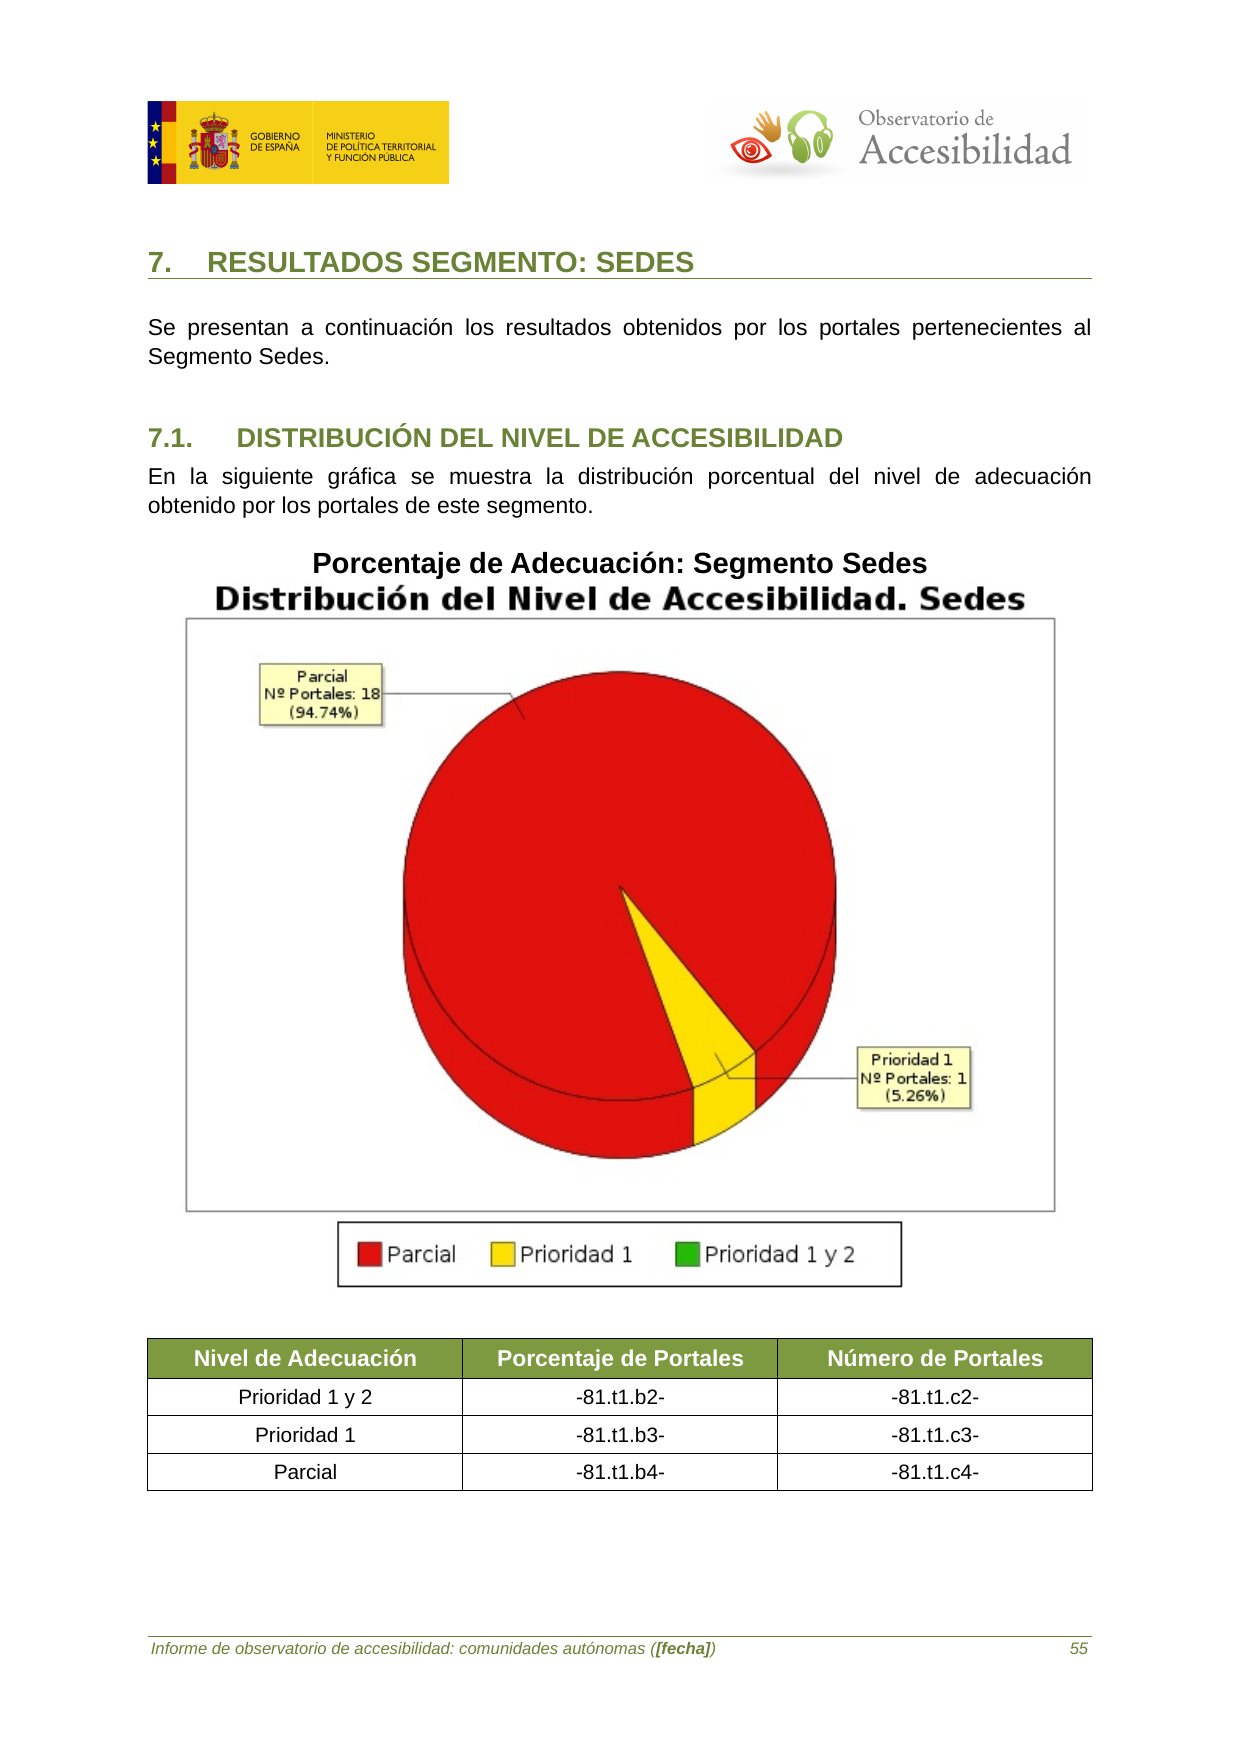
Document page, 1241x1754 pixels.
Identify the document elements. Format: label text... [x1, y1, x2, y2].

subtitle Distribución del nivel de accesibilidad [148, 422, 1092, 453]
table_cell -81.t1.b2- [463, 1379, 777, 1415]
text En la siguiente gráfica se muestra la distribución porcentual del nivel de adecuación obtenido por los portales de este segmento. [148, 463, 1092, 518]
picture [178, 579, 1062, 1289]
table_header Porcentaje de Portales [463, 1339, 777, 1378]
subtitle Resultados Segmento: Sedes [148, 245, 1092, 278]
table_cell -81.t1.b3- [463, 1416, 777, 1453]
picture [147, 101, 450, 184]
table_cell -81.t1.c4- [778, 1454, 1092, 1490]
picture [710, 101, 1086, 184]
table_cell -81.t1.c2- [778, 1379, 1092, 1415]
table_cell Prioridad 1 y 2 [148, 1379, 462, 1415]
table_cell Parcial [148, 1454, 462, 1490]
table_header Nivel de Adecuación [148, 1339, 462, 1378]
text Se presentan a continuación los resultados obtenidos por los portales pertenecientes al Segmento Sedes. [148, 314, 1092, 369]
text Porcentaje de Adecuación: Segmento Sedes [148, 546, 1092, 579]
table_cell -81.t1.c3- [778, 1416, 1092, 1453]
table_cell -81.t1.b4- [463, 1454, 777, 1490]
table_header Número de Portales [778, 1339, 1092, 1378]
table_cell Prioridad 1 [148, 1416, 462, 1453]
